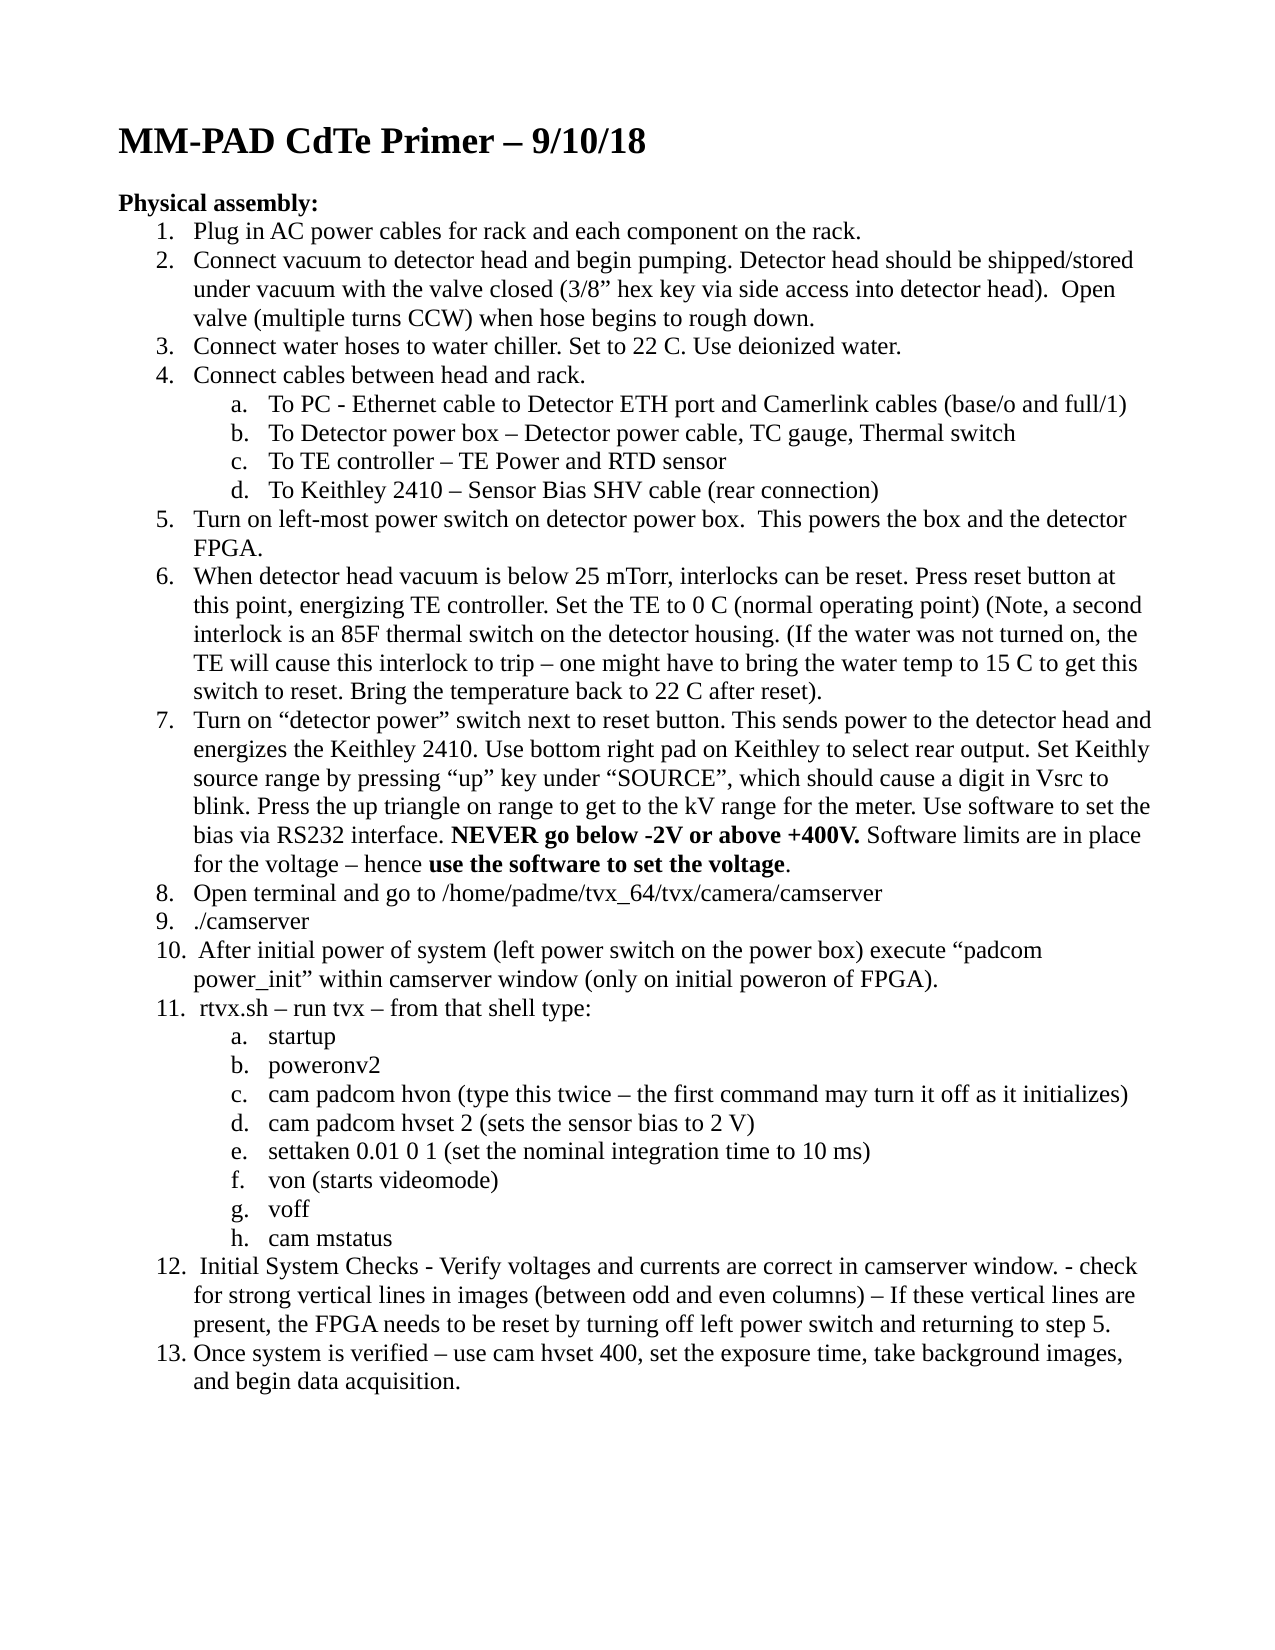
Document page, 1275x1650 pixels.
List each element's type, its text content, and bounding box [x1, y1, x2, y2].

list ./camserver [156, 906, 1157, 935]
list When detector head vacuum is below 25 mTorr, interlocks can be reset. Press reset button at this point, energizing TE controller. Set the TE to 0 C (normal operating point) (Note, a second interlock is an 85F thermal switch on the detector housing. (If the water was not turned on, the TE will cause this interlock to trip – one might have to bring the water temp to 15 C to get this switch to reset. Bring the temperature back to 22 C after reset). [156, 561, 1157, 705]
list cam mstatus [231, 1223, 1157, 1251]
list startup [231, 1021, 1157, 1050]
list poweronv2 [231, 1050, 1157, 1079]
text Physical assembly: [118, 188, 1157, 216]
list To TE controller – TE Power and RTD sensor [231, 446, 1157, 475]
text MM-PAD CdTe Primer – 9/10/18 [118, 118, 1157, 161]
list Connect water hoses to water chiller. Set to 22 C. Use deionized water. [156, 331, 1157, 360]
list After initial power of system (left power switch on the power box) execute “padcom power_init” within camserver window (only on initial poweron of FPGA). [156, 935, 1157, 993]
list To PC - Ethernet cable to Detector ETH port and Camerlink cables (base/o and full/1) [231, 389, 1157, 418]
list Turn on left-most power switch on detector power box. This powers the box and the detector FPGA. [156, 504, 1157, 561]
list Once system is verified – use cam hvset 400, set the exposure time, take background images, and begin data acquisition. [156, 1338, 1157, 1395]
list Connect cables between head and rack. [156, 360, 1157, 389]
list Turn on “detector power” switch next to reset button. This sends power to the detector head and energizes the Keithley 2410. Use bottom right pad on Keithley to select rear output. Set Keithly source range by pressing “up” key under “SOURCE”, which should cause a digit in Vsrc to blink. Press the up triangle on range to get to the kV range for the meter. Use software to set the bias via RS232 interface. NEVER go below -2V or above +400V. Software limits are in place for the voltage – hence use the software to set the voltage. [156, 705, 1157, 878]
list To Detector power box – Detector power cable, TC gauge, Thermal switch [231, 418, 1157, 446]
list Initial System Checks - Verify voltages and currents are correct in camserver window. - check for strong vertical lines in images (between odd and even columns) – If these vertical lines are present, the FPGA needs to be reset by turning off left power switch and returning to step 5. [156, 1251, 1157, 1338]
list rtvx.sh – run tvx – from that shell type: [156, 993, 1157, 1021]
list Connect vacuum to detector head and begin pumping. Detector head should be shipped/stored under vacuum with the valve closed (3/8” hex key via side access into detector head). Open valve (multiple turns CCW) when hose begins to rough down. [156, 245, 1157, 331]
list cam padcom hvset 2 (sets the sensor bias to 2 V) [231, 1108, 1157, 1136]
list von (starts videomode) [231, 1165, 1157, 1194]
list voff [231, 1194, 1157, 1223]
list To Keithley 2410 – Sensor Bias SHV cable (rear connection) [231, 475, 1157, 504]
list settaken 0.01 0 1 (set the nominal integration time to 10 ms) [231, 1136, 1157, 1165]
list cam padcom hvon (type this twice – the first command may turn it off as it initializes) [231, 1079, 1157, 1108]
list Plug in AC power cables for rack and each component on the rack. [156, 216, 1157, 245]
list Open terminal and go to /home/padme/tvx_64/tvx/camera/camserver [156, 878, 1157, 906]
